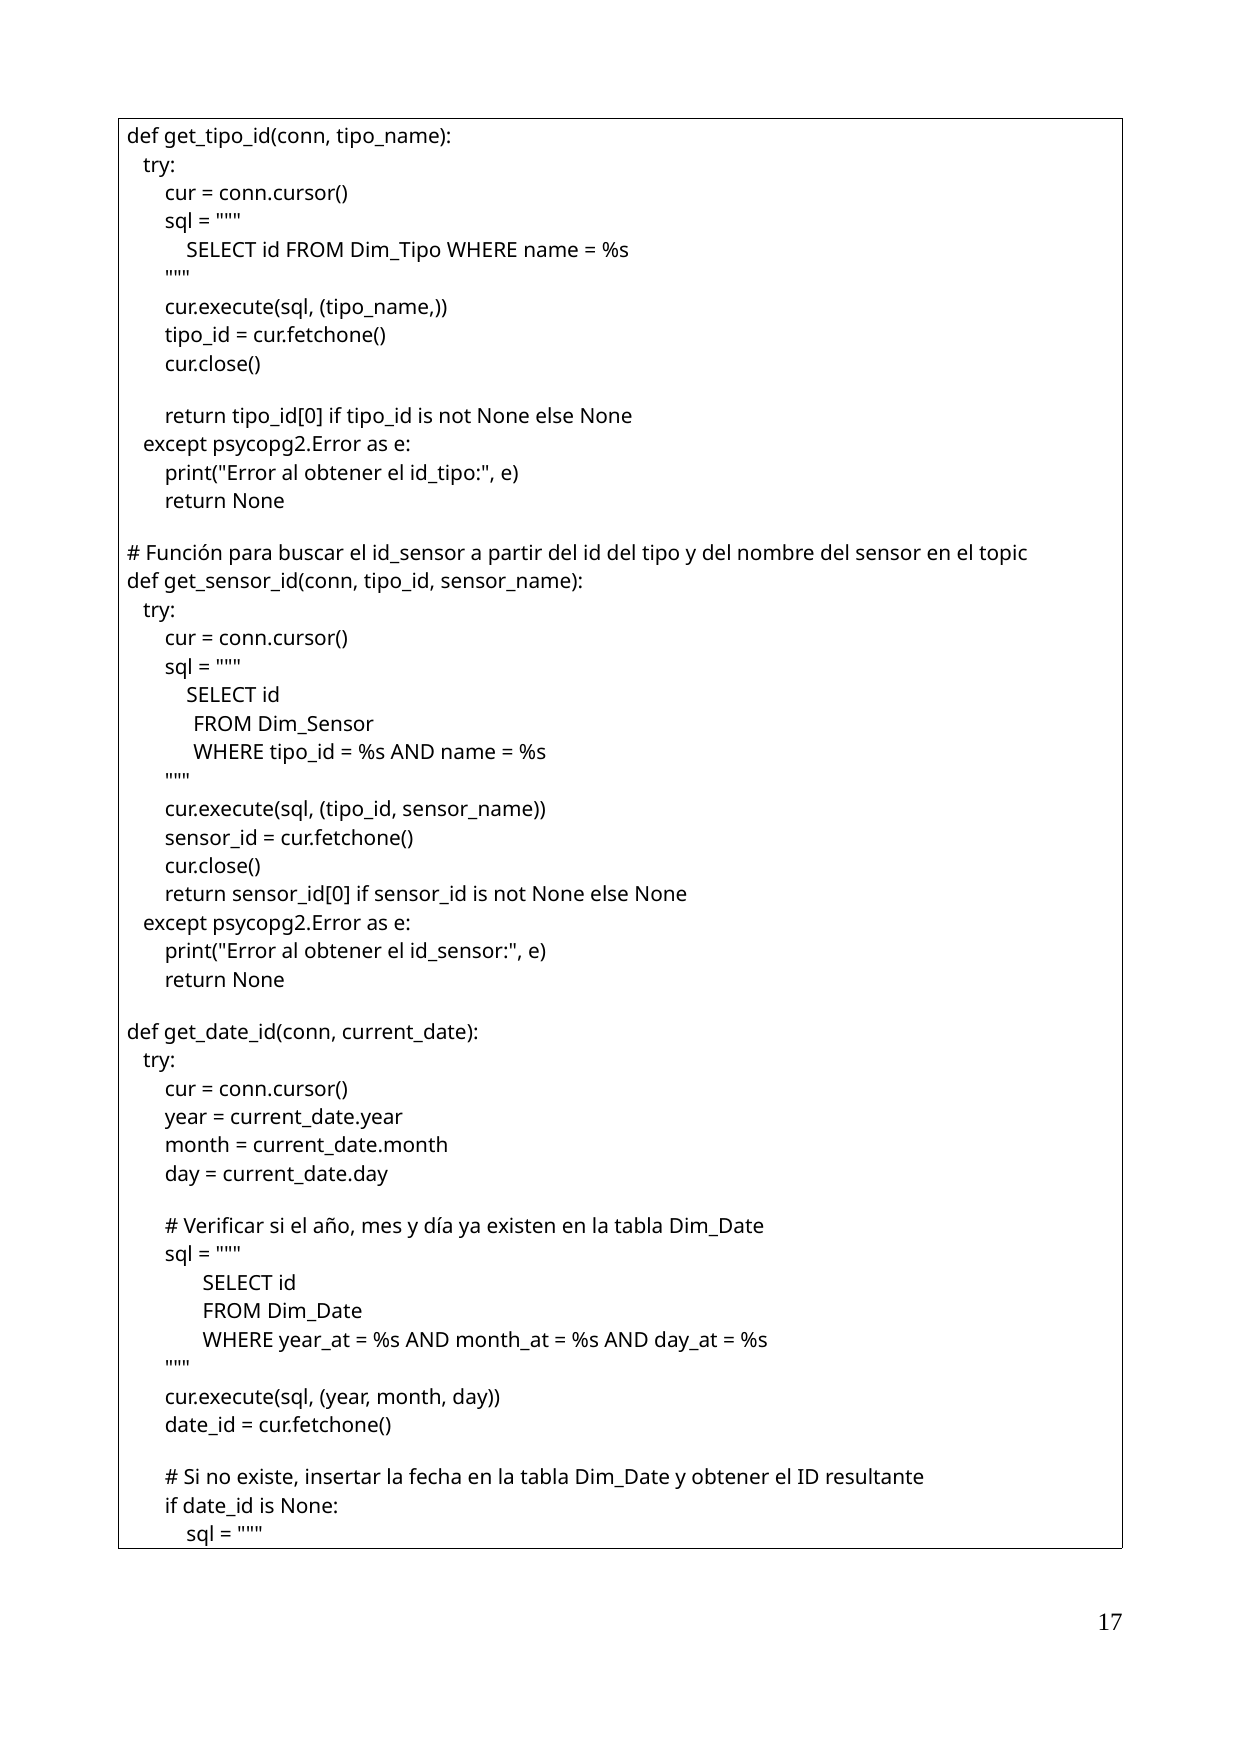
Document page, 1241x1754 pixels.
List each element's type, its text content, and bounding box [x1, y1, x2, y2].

text return None [119, 483, 1122, 514]
text WHERE tipo_id = %s AND name = %s [119, 734, 1122, 763]
text # Verificar si el año, mes y día ya existen en la tabla Dim_Date [119, 1208, 1122, 1236]
text sql = """ [119, 649, 1122, 677]
text cur = conn.cursor() [119, 620, 1122, 649]
text return None [119, 962, 1122, 993]
text SELECT id FROM Dim_Tipo WHERE name = %s [119, 232, 1122, 260]
text print("Error al obtener el id_tipo:", e) [119, 454, 1122, 483]
text FROM Dim_Date [119, 1293, 1122, 1322]
text try: [119, 592, 1122, 620]
text def get_date_id(conn, current_date): [119, 1014, 1122, 1042]
text cur.close() [119, 346, 1122, 377]
text return sensor_id[0] if sensor_id is not None else None [119, 876, 1122, 905]
text SELECT id [119, 1265, 1122, 1293]
text sensor_id = cur.fetchone() [119, 819, 1122, 848]
text except psycopg2.Error as e: [119, 426, 1122, 454]
text if date_id is None: [119, 1488, 1122, 1516]
text date_id = cur.fetchone() [119, 1407, 1122, 1439]
text """ [119, 1350, 1122, 1379]
text month = current_date.month [119, 1127, 1122, 1156]
text except psycopg2.Error as e: [119, 905, 1122, 933]
text return tipo_id[0] if tipo_id is not None else None [119, 398, 1122, 426]
text cur = conn.cursor() [119, 175, 1122, 203]
text try: [119, 147, 1122, 175]
text print("Error al obtener el id_sensor:", e) [119, 933, 1122, 962]
text cur.close() [119, 848, 1122, 876]
text FROM Dim_Sensor [119, 706, 1122, 734]
text cur.execute(sql, (tipo_name,)) [119, 289, 1122, 317]
text cur.execute(sql, (tipo_id, sensor_name)) [119, 791, 1122, 819]
text # Si no existe, insertar la fecha en la tabla Dim_Date y obtener el ID resultante [119, 1459, 1122, 1488]
text WHERE year_at = %s AND month_at = %s AND day_at = %s [119, 1322, 1122, 1350]
text def get_sensor_id(conn, tipo_id, sensor_name): [119, 563, 1122, 592]
text SELECT id [119, 677, 1122, 706]
text tipo_id = cur.fetchone() [119, 317, 1122, 346]
text sql = """ [119, 1236, 1122, 1265]
text sql = """ [119, 203, 1122, 232]
text cur.execute(sql, (year, month, day)) [119, 1379, 1122, 1407]
text try: [119, 1042, 1122, 1071]
text cur = conn.cursor() [119, 1071, 1122, 1099]
text year = current_date.year [119, 1099, 1122, 1127]
text def get_tipo_id(conn, tipo_name): [119, 119, 1122, 147]
text sql = """ [119, 1516, 1122, 1548]
text """ [119, 260, 1122, 289]
text # Función para buscar el id_sensor a partir del id del tipo y del nombre del sensor en el topic [119, 535, 1122, 563]
text """ [119, 763, 1122, 791]
text day = current_date.day [119, 1156, 1122, 1187]
